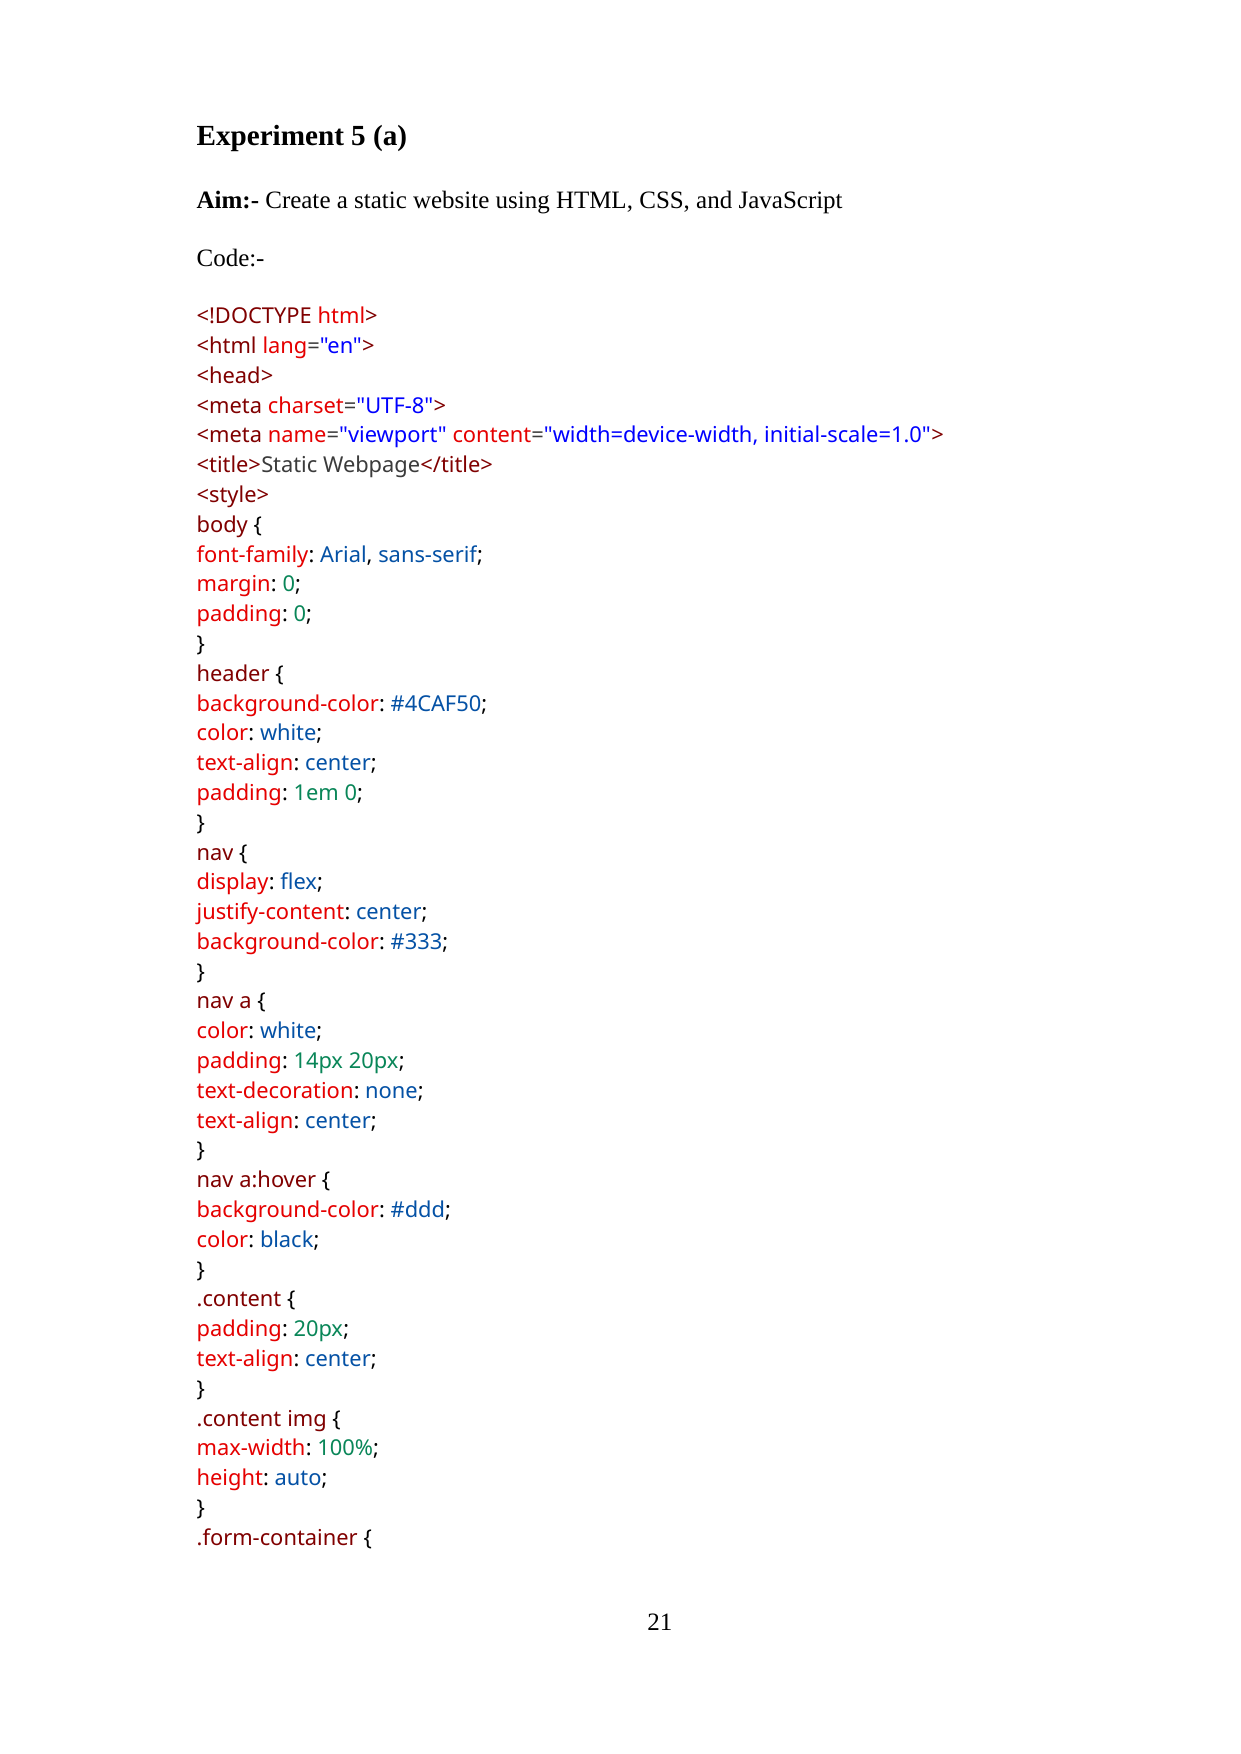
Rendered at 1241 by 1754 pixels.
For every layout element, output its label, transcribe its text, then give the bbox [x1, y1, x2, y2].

text padding: 14px 20px; [196, 1045, 1122, 1075]
text background-color: #333; [196, 926, 1122, 956]
text Code:- [196, 243, 1122, 271]
text padding: 0; [196, 598, 1122, 628]
text <meta name="viewport" content="width=device-width, initial-scale=1.0"> [196, 419, 1122, 449]
text Experiment 5 (a) [196, 118, 1122, 152]
text display: flex; [196, 866, 1122, 896]
text <html lang="en"> [196, 330, 1122, 360]
text font-family: Arial, sans-serif; [196, 538, 1122, 568]
text <style> [196, 479, 1122, 509]
text nav { [196, 836, 1122, 866]
text .form-container { [196, 1522, 1122, 1551]
text text-align: center; [196, 1343, 1122, 1373]
text } [196, 1492, 1122, 1522]
text nav a:hover { [196, 1164, 1122, 1194]
text padding: 20px; [196, 1313, 1122, 1343]
text .content { [196, 1283, 1122, 1313]
text } [196, 1373, 1122, 1402]
text <head> [196, 360, 1122, 389]
text background-color: #ddd; [196, 1194, 1122, 1224]
text background-color: #4CAF50; [196, 687, 1122, 717]
text color: black; [196, 1224, 1122, 1253]
text margin: 0; [196, 568, 1122, 598]
text text-decoration: none; [196, 1075, 1122, 1104]
text } [196, 628, 1122, 658]
text } [196, 956, 1122, 985]
text } [196, 807, 1122, 836]
text } [196, 1253, 1122, 1283]
text } [196, 1134, 1122, 1164]
text <title>Static Webpage</title> [196, 449, 1122, 479]
text body { [196, 509, 1122, 538]
text Aim:- Create a static website using HTML, CSS, and JavaScript [196, 185, 1122, 214]
text color: white; [196, 717, 1122, 747]
text justify-content: center; [196, 896, 1122, 926]
text text-align: center; [196, 1104, 1122, 1134]
text header { [196, 658, 1122, 687]
text height: auto; [196, 1462, 1122, 1492]
text .content img { [196, 1402, 1122, 1432]
text padding: 1em 0; [196, 777, 1122, 807]
text text-align: center; [196, 747, 1122, 777]
text <meta charset="UTF-8"> [196, 389, 1122, 419]
text <!DOCTYPE html> [196, 300, 1122, 330]
text nav a { [196, 985, 1122, 1015]
text color: white; [196, 1015, 1122, 1045]
text max-width: 100%; [196, 1432, 1122, 1462]
